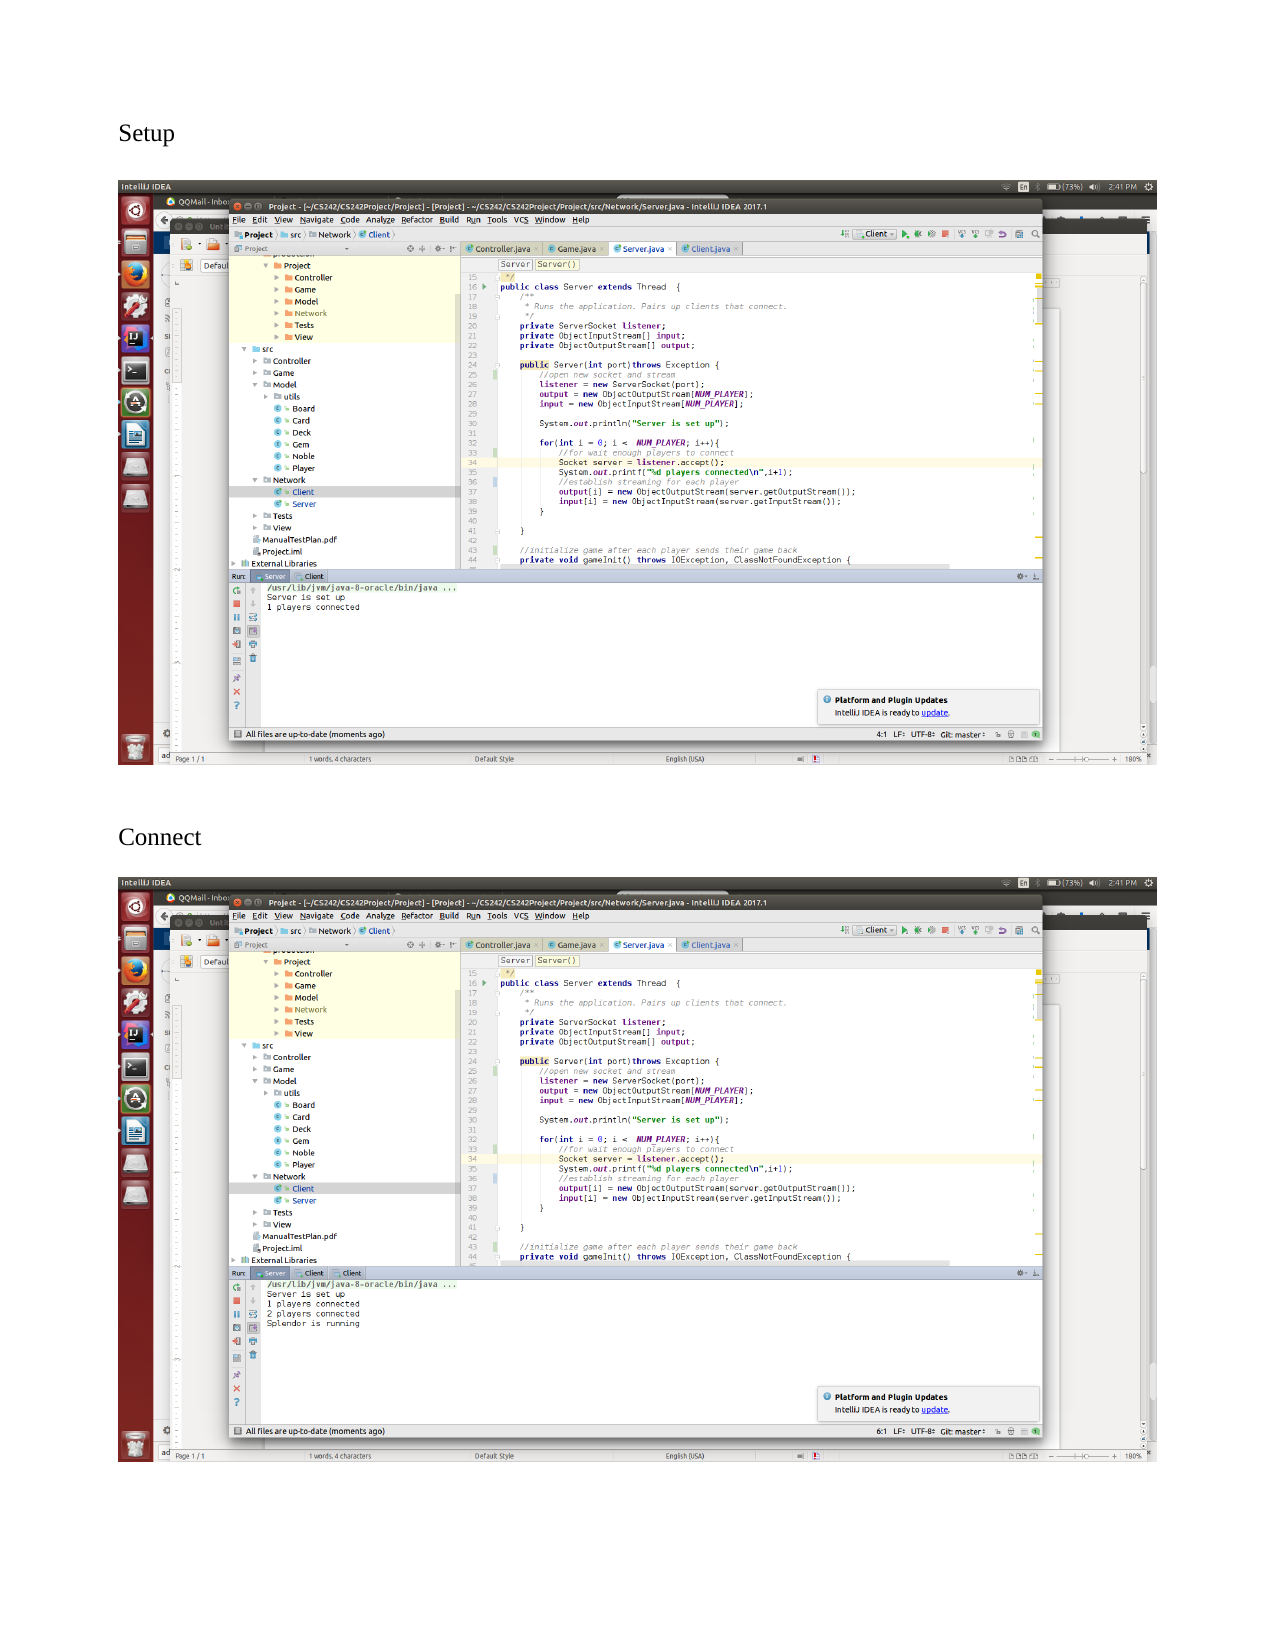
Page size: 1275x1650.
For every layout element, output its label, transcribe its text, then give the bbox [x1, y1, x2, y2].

picture [118, 180, 1157, 765]
text Setup [118, 118, 1157, 147]
text Connect [118, 822, 1157, 851]
picture [118, 877, 1157, 1462]
